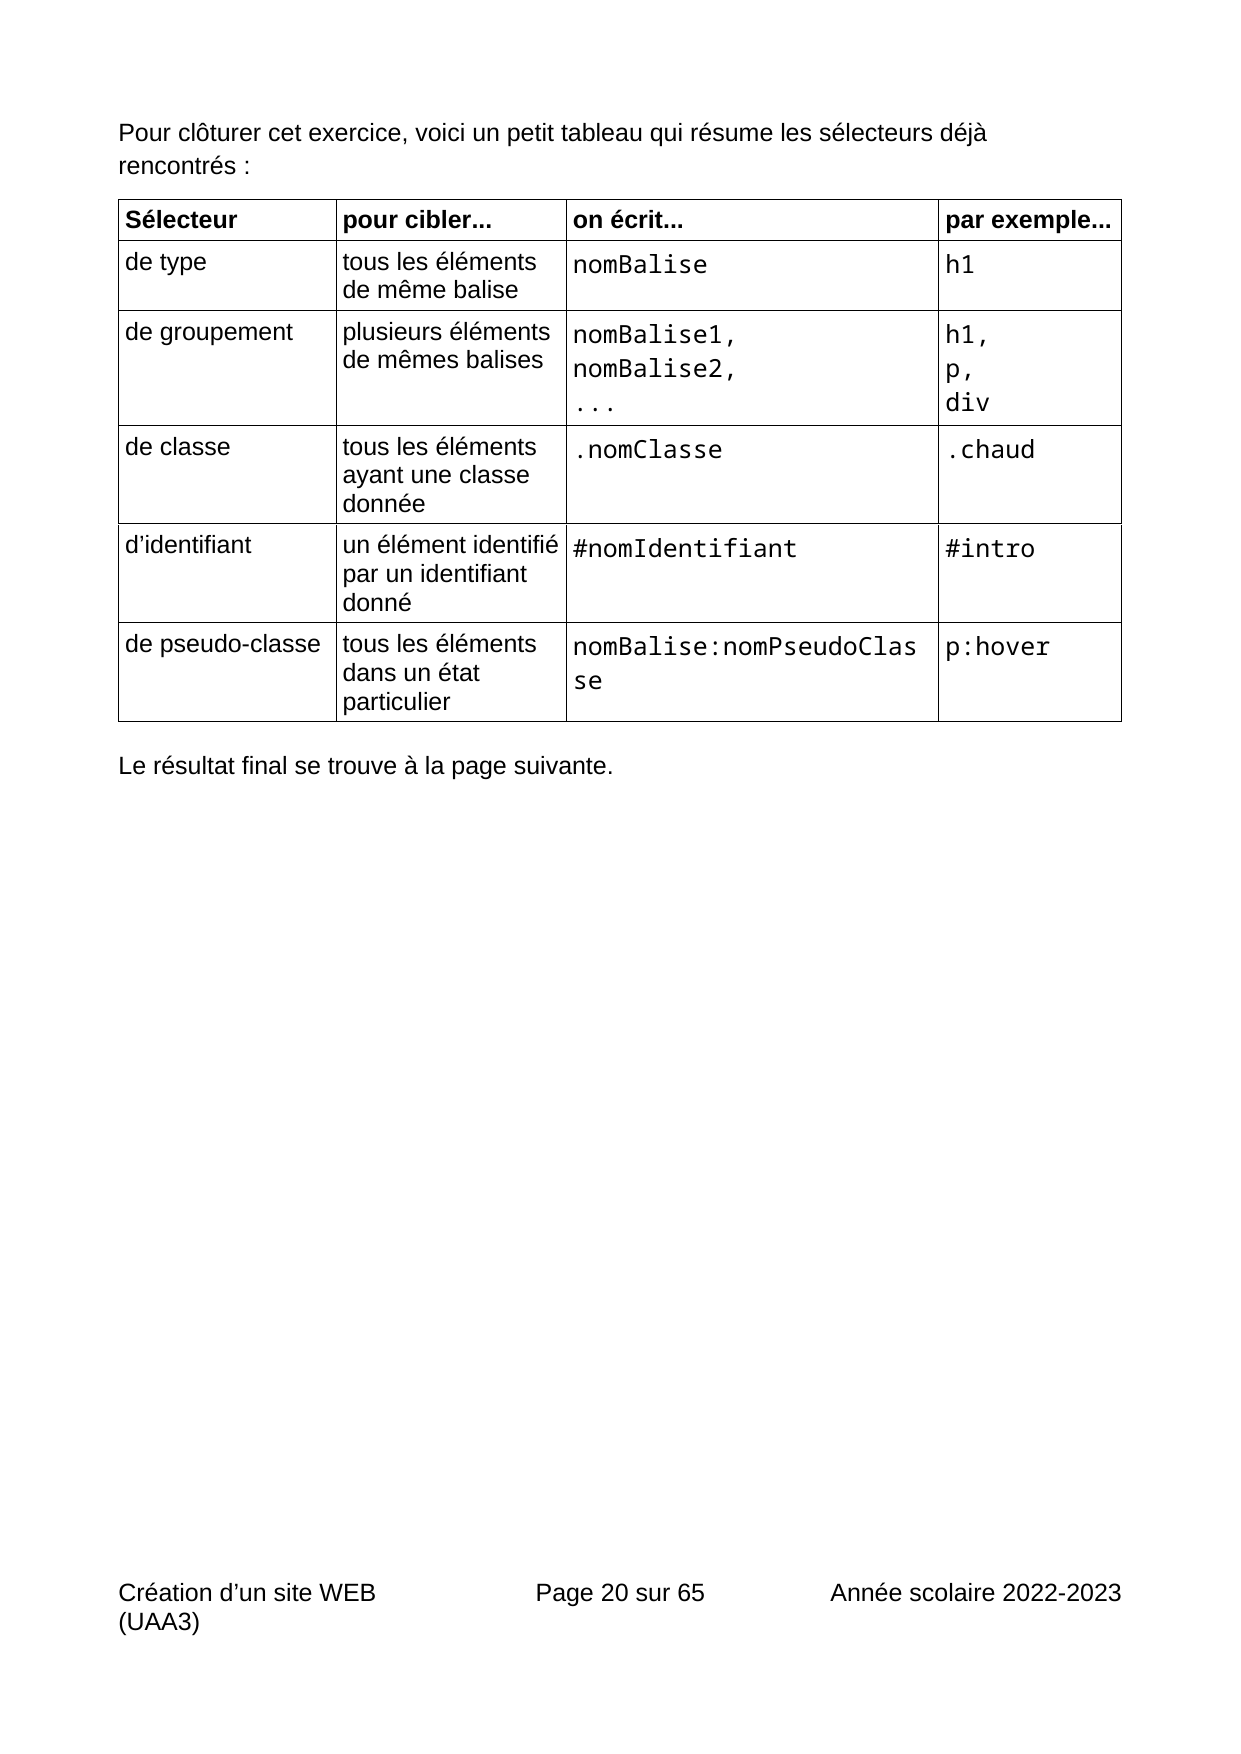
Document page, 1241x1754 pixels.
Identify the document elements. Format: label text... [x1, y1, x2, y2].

table_cell de pseudo-classe [119, 623, 336, 721]
table_cell p:hover [939, 623, 1121, 721]
table_cell .chaud [939, 426, 1121, 523]
table_header Sélecteur [119, 200, 336, 240]
table_cell d’identifiant [119, 525, 336, 622]
table_cell tous les éléments de même balise [337, 241, 566, 310]
table_cell de classe [119, 426, 336, 523]
table_cell tous les éléments ayant une classe donnée [337, 426, 566, 523]
text Le résultat final se trouve à la page suivante. [118, 751, 1122, 779]
table_header on écrit... [567, 200, 938, 240]
table_cell nomBalise1, nomBalise2, ... [567, 311, 938, 425]
table_cell plusieurs éléments de mêmes balises [337, 311, 566, 425]
text Pour clôturer cet exercice, voici un petit tableau qui résume les sélecteurs déjà rencontrés : [118, 118, 1122, 180]
table_cell nomBalise [567, 241, 938, 310]
table_cell h1 [939, 241, 1121, 310]
table_cell .nomClasse [567, 426, 938, 523]
table_cell h1, p, div [939, 311, 1121, 425]
table_cell un élément identifié par un identifiant donné [337, 525, 566, 622]
table_cell tous les éléments dans un état particulier [337, 623, 566, 721]
table_header par exemple... [939, 200, 1121, 240]
table_header pour cibler... [337, 200, 566, 240]
table_cell #nomIdentifiant [567, 525, 938, 622]
table_cell de groupement [119, 311, 336, 425]
table_cell #intro [939, 525, 1121, 622]
table_cell nomBalise:nomPseudoClasse [567, 623, 938, 721]
table_cell de type [119, 241, 336, 310]
